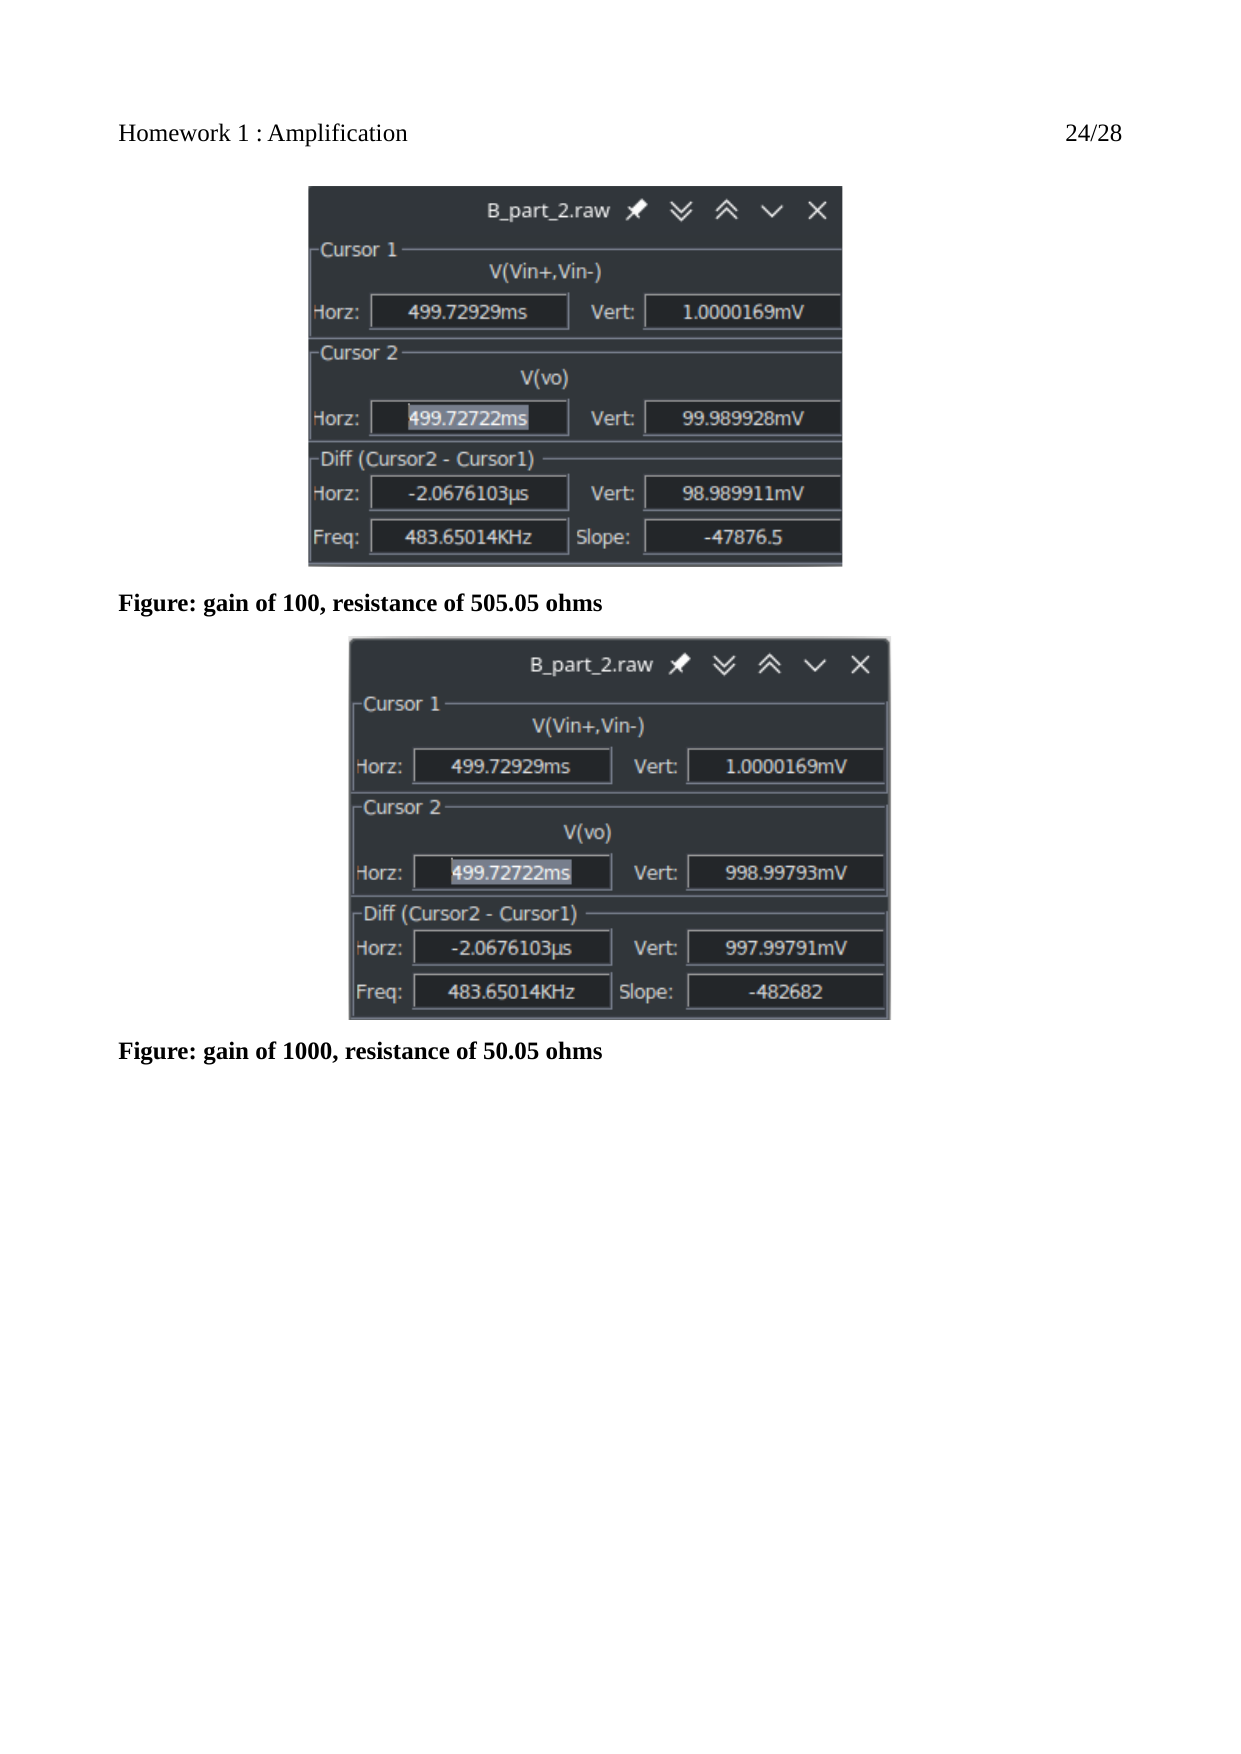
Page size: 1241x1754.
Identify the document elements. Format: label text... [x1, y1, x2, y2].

picture [348, 636, 892, 1020]
text Figure: gain of 100, resistance of 505.05 ohms [118, 588, 1122, 616]
text Figure: gain of 1000, resistance of 50.05 ohms [118, 1036, 1122, 1065]
picture [308, 186, 843, 567]
